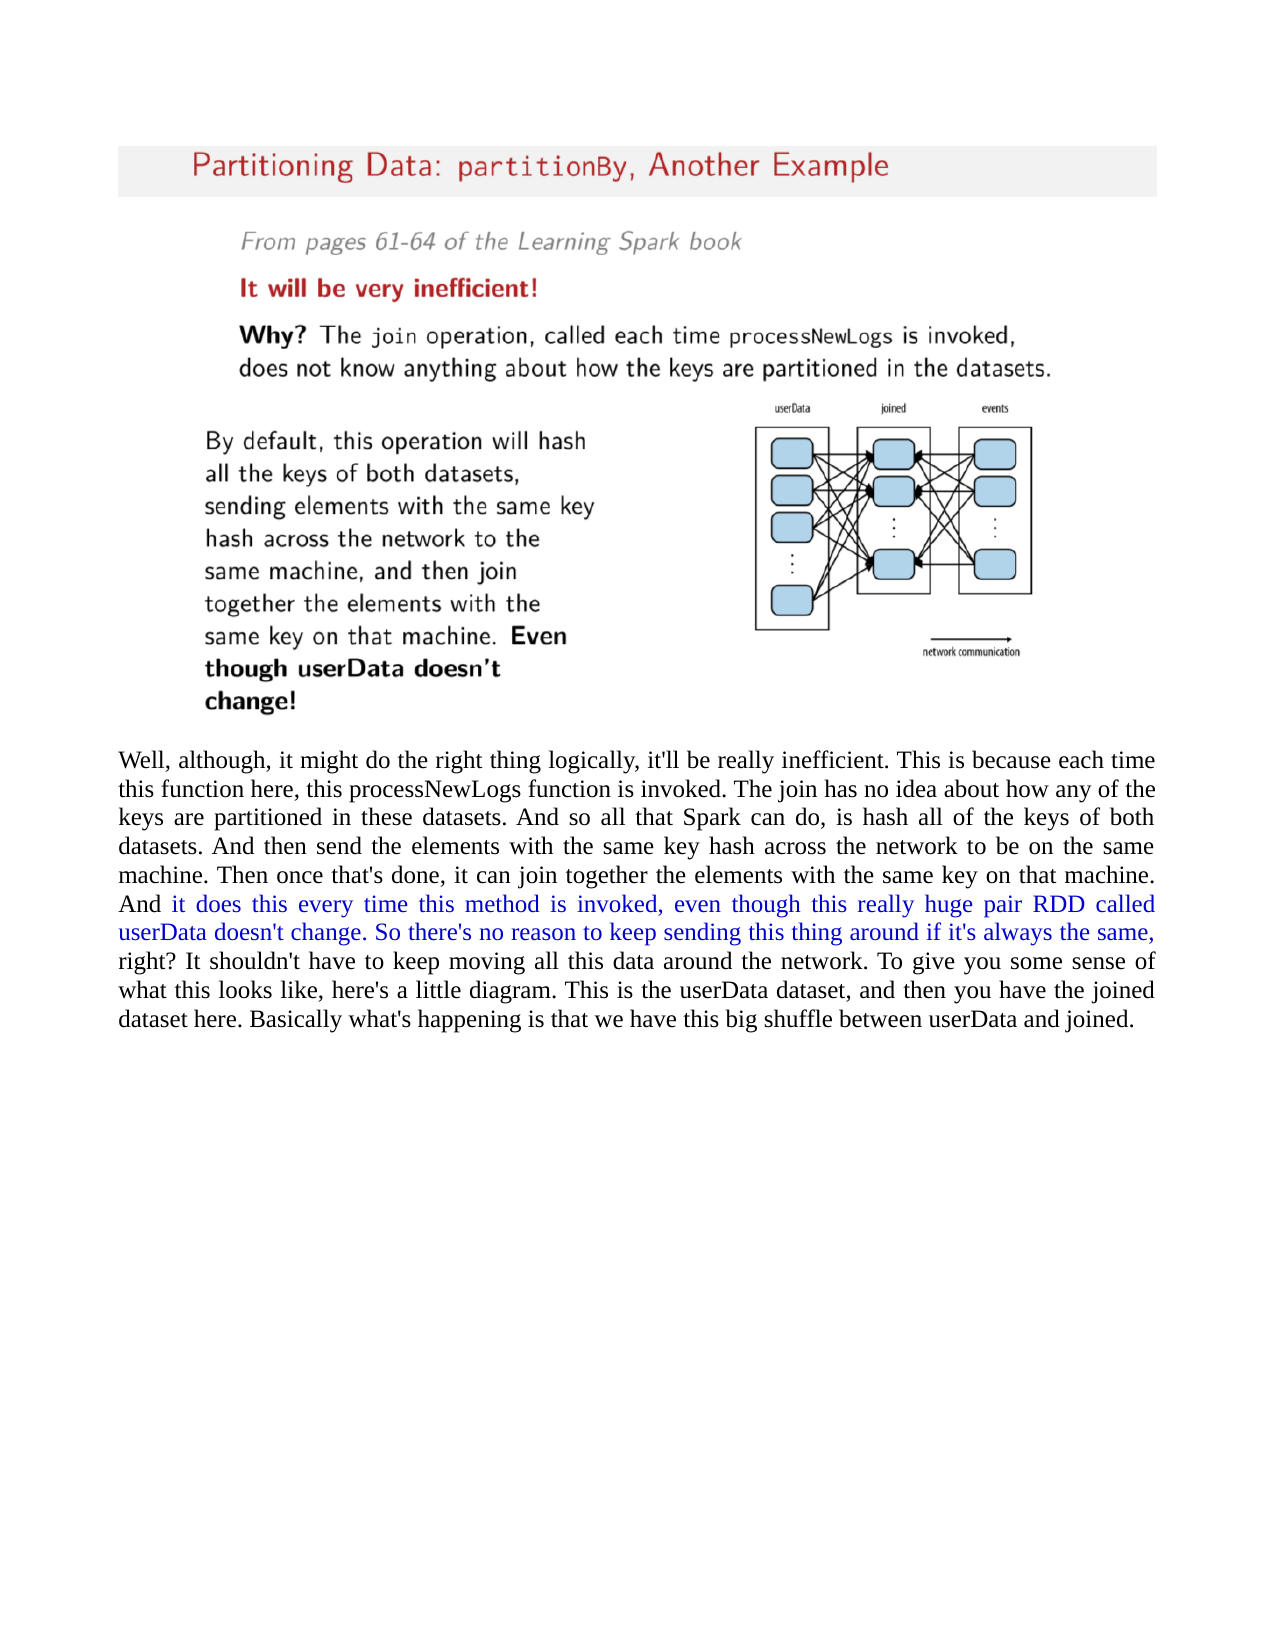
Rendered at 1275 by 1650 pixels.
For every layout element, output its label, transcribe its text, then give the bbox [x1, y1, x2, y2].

picture [118, 146, 1157, 717]
text Well, although, it might do the right thing logically, it'll be really inefficient. This is because each time this function here, this processNewLogs function is invoked. The join has no idea about how any of the keys are partitioned in these datasets. And so all that Spark can do, is hash all of the keys of both datasets. And then send the elements with the same key hash across the network to be on the same machine. Then once that's done, it can join together the elements with the same key on that machine. And it does this every time this method is invoked, even though this really huge pair RDD called userData doesn't change. So there's no reason to keep sending this thing around if it's always the same, right? It shouldn't have to keep moving all this data around the network. To give you some sense of what this looks like, here's a little diagram. This is the userData dataset, and then you have the joined dataset here. Basically what's happening is that we have this big shuffle between userData and joined. [118, 745, 1157, 1032]
